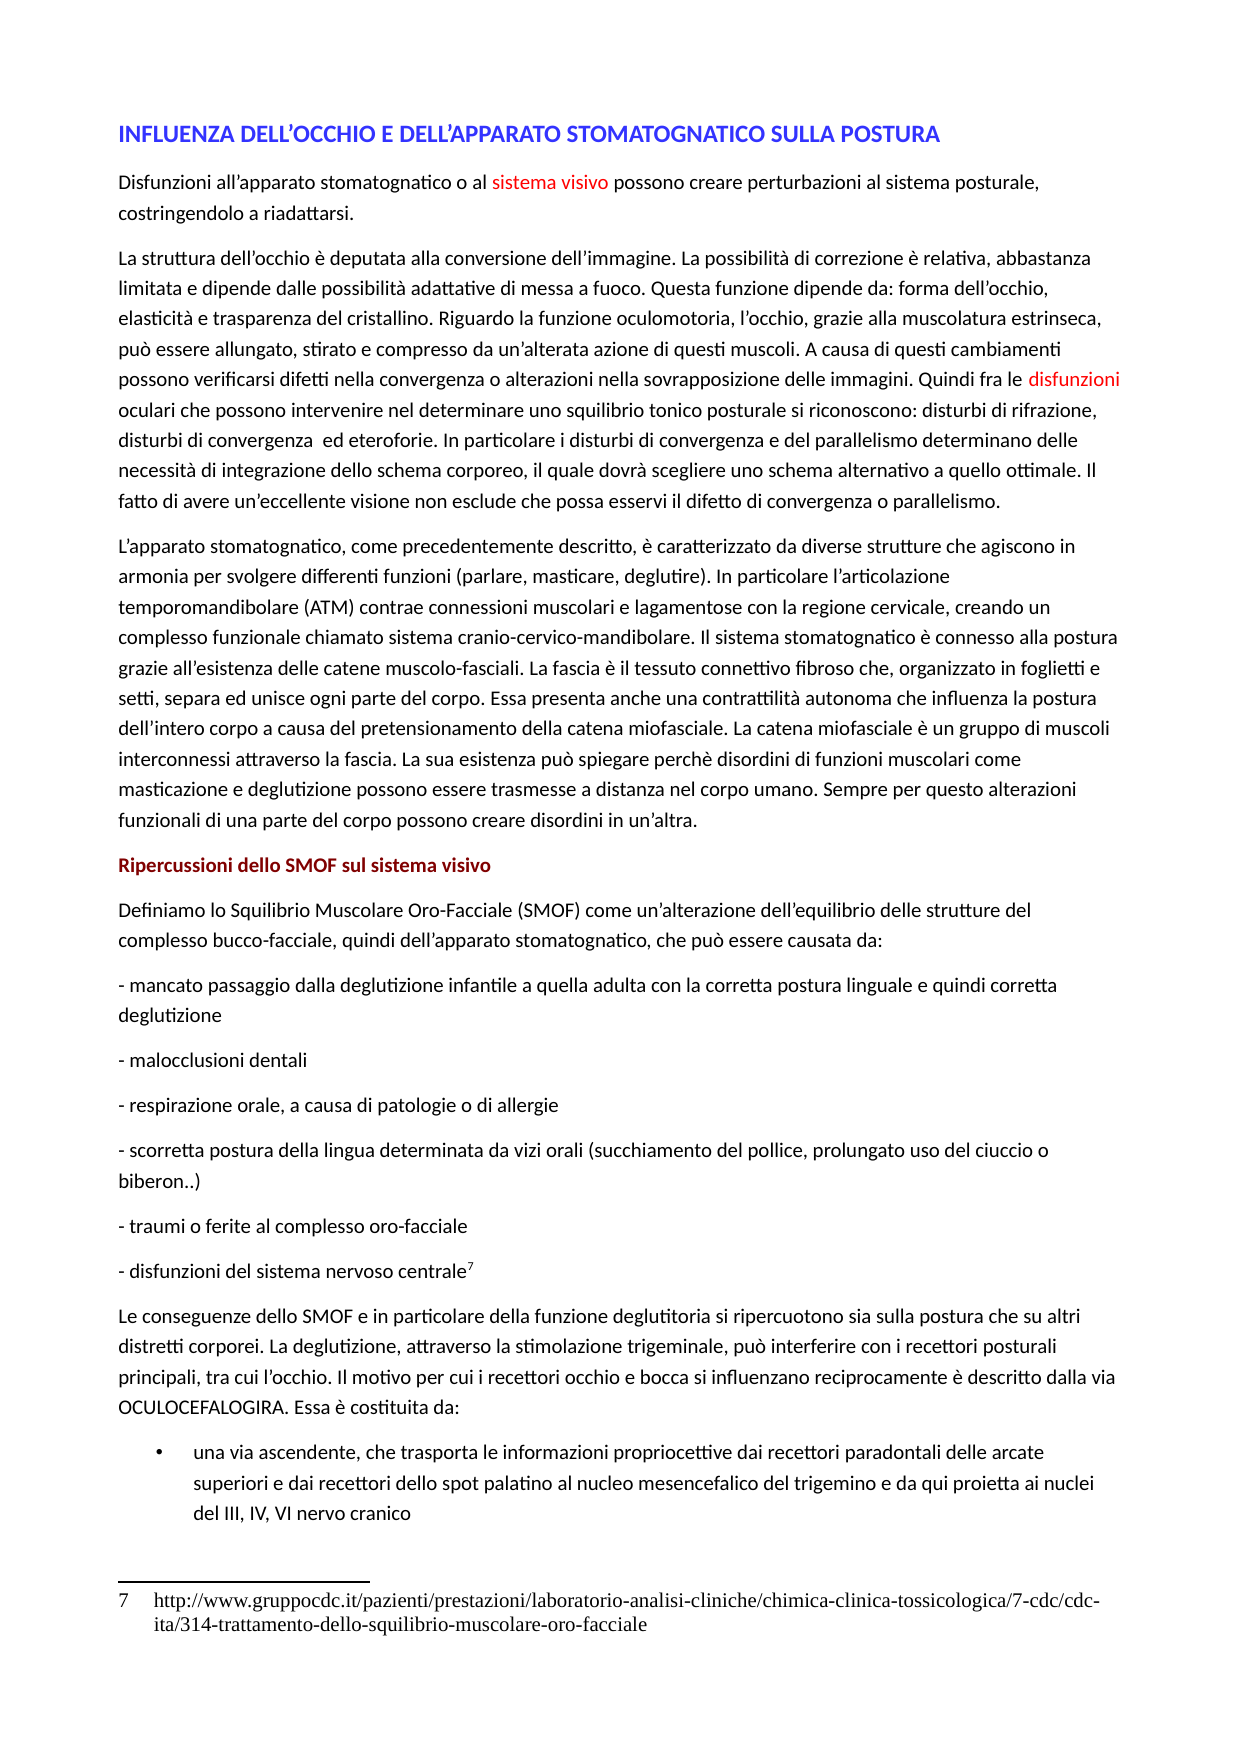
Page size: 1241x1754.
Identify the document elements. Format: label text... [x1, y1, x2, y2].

text - traumi o ferite al complesso oro-facciale [118, 1213, 1122, 1238]
text Ripercussioni dello SMOF sul sistema visivo [118, 852, 1122, 877]
text - respirazione orale, a causa di patologie o di allergie [118, 1093, 1122, 1118]
text La struttura dell’occhio è deputata alla conversione dell’immagine. La possibilità di correzione è relativa, abbastanza limitata e dipende dalle possibilità adattative di messa a fuoco. Questa funzione dipende da: forma dell’occhio, elasticità e trasparenza del cristallino. Riguardo la funzione oculomotoria, l’occhio, grazie alla muscolatura estrinseca, può essere allungato, stirato e compresso da un’alterata azione di questi muscoli. A causa di questi cambiamenti possono verificarsi difetti nella convergenza o alterazioni nella sovrapposizione delle immagini. Quindi fra le disfunzioni oculari che possono intervenire nel determinare uno squilibrio tonico posturale si riconoscono: disturbi di rifrazione, disturbi di convergenza ed eteroforie. In particolare i disturbi di convergenza e del parallelismo determinano delle necessità di integrazione dello schema corporeo, il quale dovrà scegliere uno schema alternativo a quello ottimale. Il fatto di avere un’eccellente visione non esclude che possa esservi il difetto di convergenza o parallelismo. [118, 245, 1122, 513]
text L’apparato stomatognatico, come precedentemente descritto, è caratterizzato da diverse strutture che agiscono in armonia per svolgere differenti funzioni (parlare, masticare, deglutire). In particolare l’articolazione temporomandibolare (ATM) contrae connessioni muscolari e lagamentose con la regione cervicale, creando un complesso funzionale chiamato sistema cranio-cervico-mandibolare. Il sistema stomatognatico è connesso alla postura grazie all’esistenza delle catene muscolo-fasciali. La fascia è il tessuto connettivo fibroso che, organizzato in foglietti e setti, separa ed unisce ogni parte del corpo. Essa presenta anche una contrattilità autonoma che influenza la postura dell’intero corpo a causa del pretensionamento della catena miofasciale. La catena miofasciale è un gruppo di muscoli interconnessi attraverso la fascia. La sua esistenza può spiegare perchè disordini di funzioni muscolari come masticazione e deglutizione possono essere trasmesse a distanza nel corpo umano. Sempre per questo alterazioni funzionali di una parte del corpo possono creare disordini in un’altra. [118, 533, 1122, 832]
text Definiamo lo Squilibrio Muscolare Oro-Facciale (SMOF) come un’alterazione dell’equilibrio delle strutture del complesso bucco-facciale, quindi dell’apparato stomatognatico, che può essere causata da: [118, 897, 1122, 953]
text - mancato passaggio dalla deglutizione infantile a quella adulta con la corretta postura linguale e quindi corretta deglutizione [118, 972, 1122, 1028]
list una via ascendente, che trasporta le informazioni propriocettive dai recettori paradontali delle arcate superiori e dai recettori dello spot palatino al nucleo mesencefalico del trigemino e da qui proietta ai nuclei del III, IV, VI nervo cranico [156, 1439, 1122, 1526]
text - disfunzioni del sistema nervoso centrale [118, 1258, 1122, 1283]
text INFLUENZA DELL’OCCHIO E DELL’APPARATO STOMATOGNATICO SULLA POSTURA [118, 118, 1122, 149]
text - malocclusioni dentali [118, 1048, 1122, 1073]
text http://www.gruppocdc.it/pazienti/prestazioni/laboratorio-analisi-cliniche/chimica-clinica-tossicologica/7-cdc/cdc-ita/314-trattamento-dello-squilibrio-muscolare-oro-facciale [118, 1588, 1122, 1636]
text Disfunzioni all’apparato stomatognatico o al sistema visivo possono creare perturbazioni al sistema posturale, costringendolo a riadattarsi. [118, 169, 1122, 225]
text - scorretta postura della lingua determinata da vizi orali (succhiamento del pollice, prolungato uso del ciuccio o biberon..) [118, 1138, 1122, 1193]
text Le conseguenze dello SMOF e in particolare della funzione deglutitoria si ripercuotono sia sulla postura che su altri distretti corporei. La deglutizione, attraverso la stimolazione trigeminale, può interferire con i recettori posturali principali, tra cui l’occhio. Il motivo per cui i recettori occhio e bocca si influenzano reciprocamente è descritto dalla via OCULOCEFALOGIRA. Essa è costituita da: [118, 1303, 1122, 1420]
